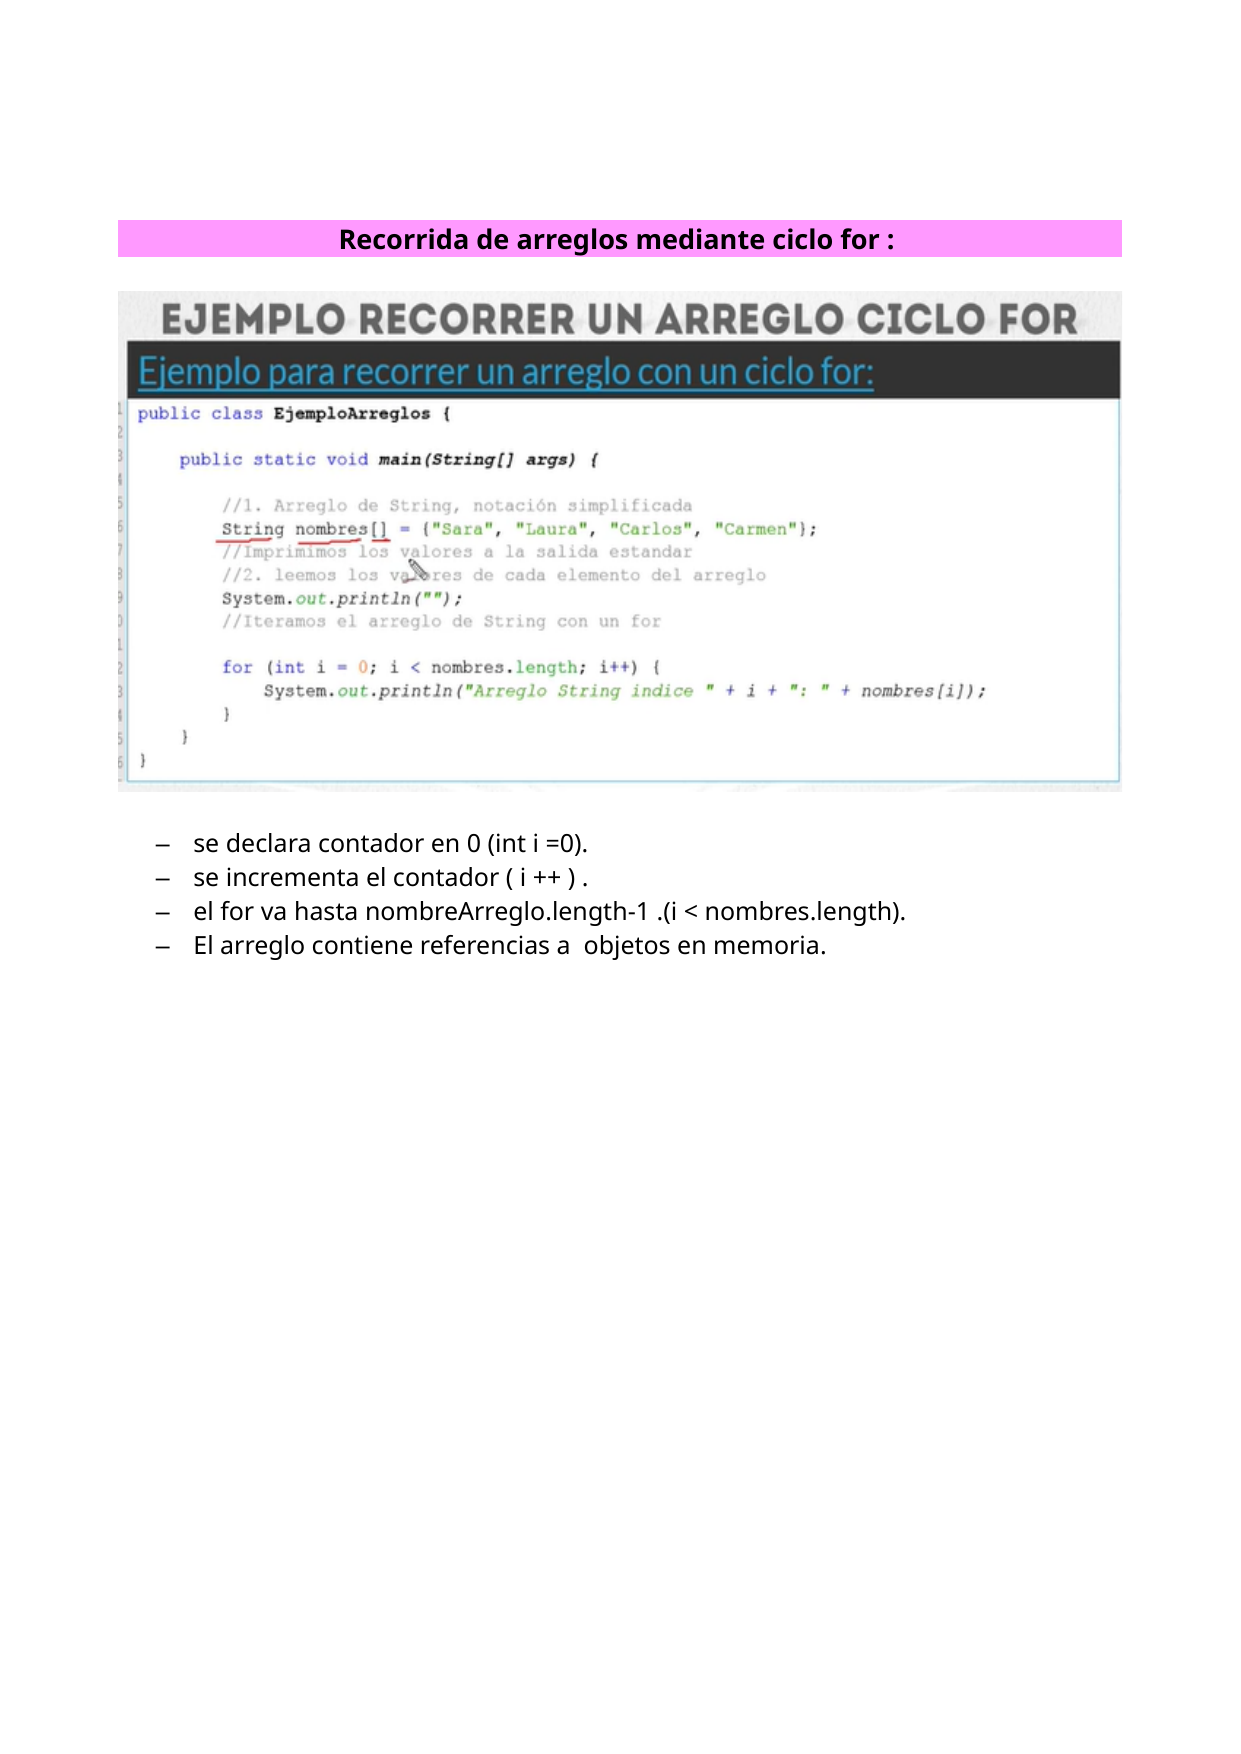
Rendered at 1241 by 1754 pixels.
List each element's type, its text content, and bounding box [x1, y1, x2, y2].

picture [118, 291, 1123, 792]
list se declara contador en 0 (int i =0). [156, 825, 1122, 859]
list el for va hasta nombreArreglo.length-1 .(i < nombres.length). [156, 893, 1122, 927]
text Recorrida de arreglos mediante ciclo for : [118, 220, 1122, 257]
list El arreglo contiene referencias a objetos en memoria. [156, 927, 1122, 962]
list se incrementa el contador ( i ++ ) . [156, 859, 1122, 893]
